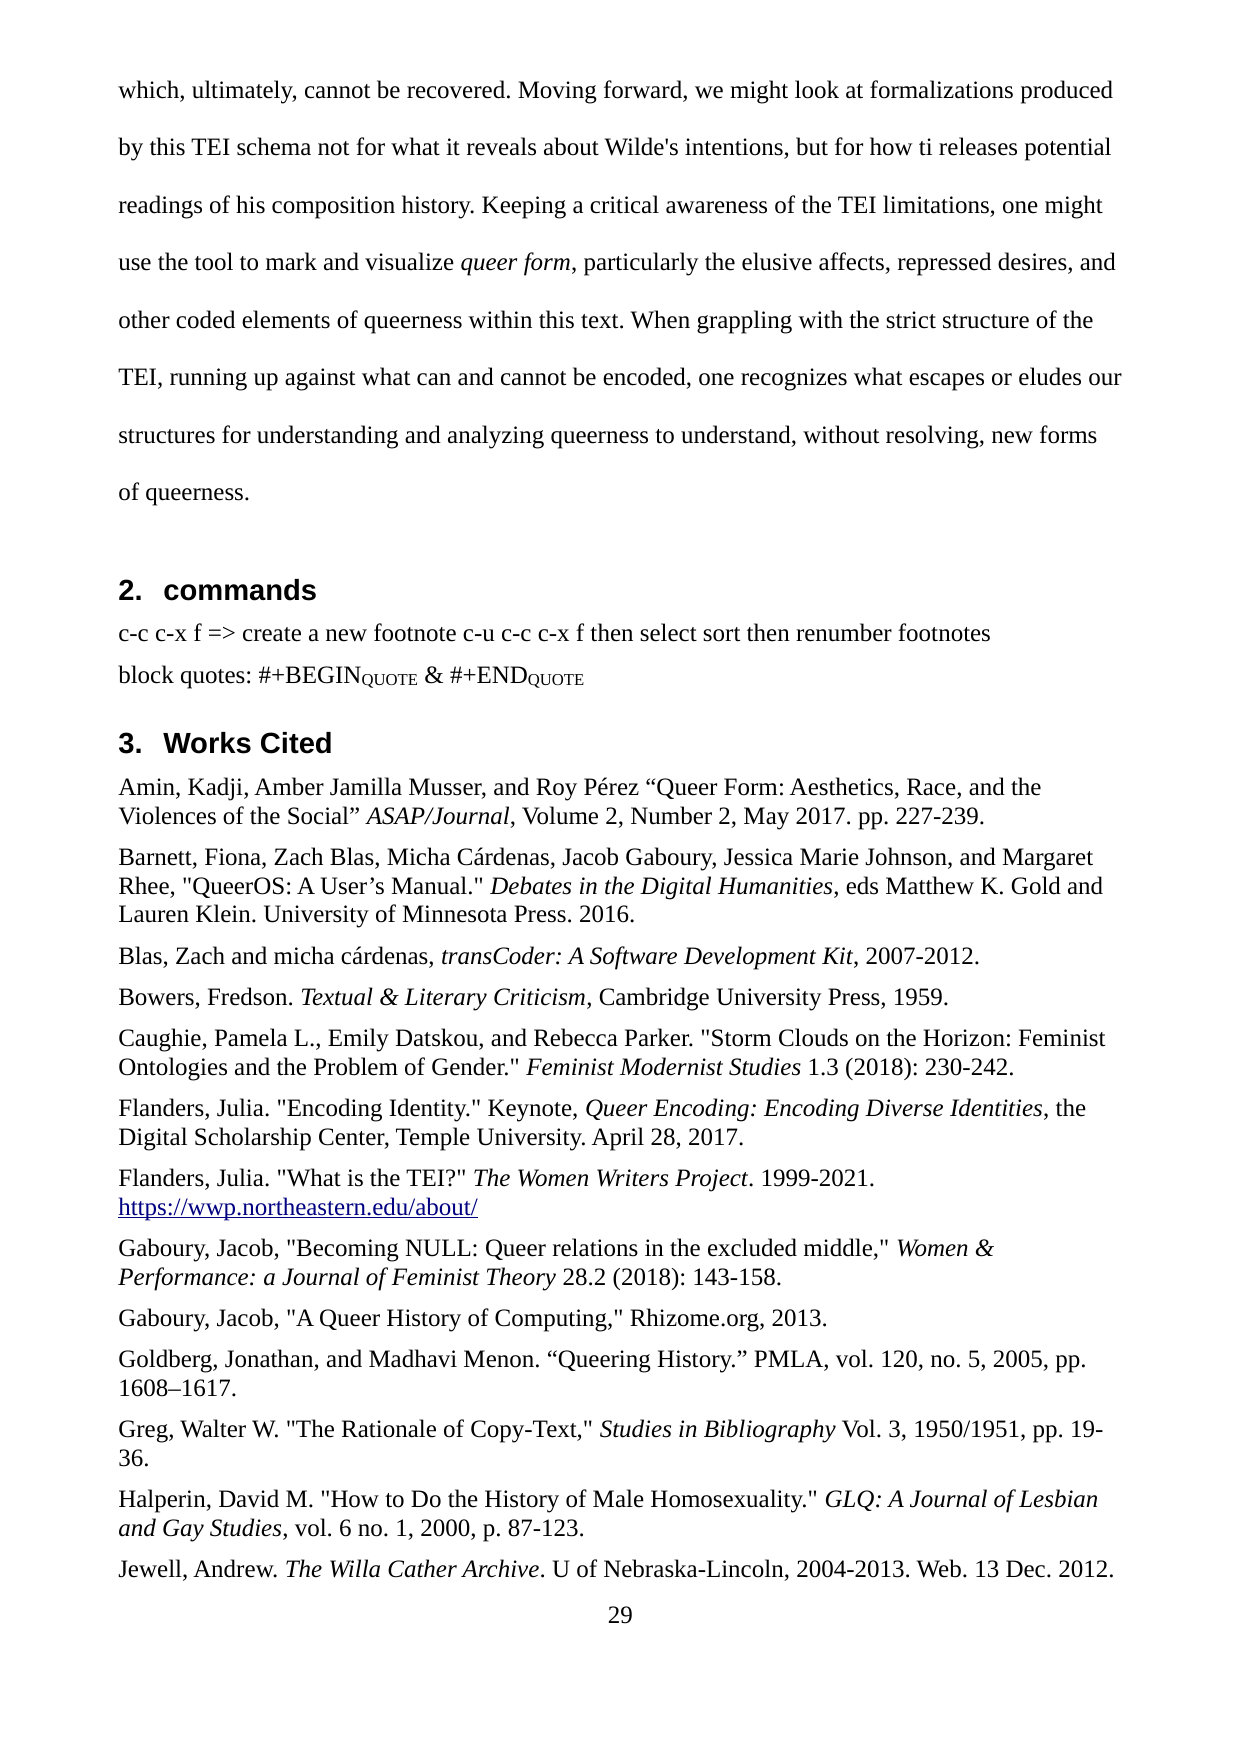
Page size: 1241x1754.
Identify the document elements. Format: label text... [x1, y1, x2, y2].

text Goldberg, Jonathan, and Madhavi Menon. “Queering History.” PMLA, vol. 120, no. 5, 2005, pp. 1608–1617. [118, 1344, 1122, 1402]
text Jewell, Andrew. The Willa Cather Archive. U of Nebraska-Lincoln, 2004-2013. Web. 13 Dec. 2012. [118, 1554, 1122, 1583]
text Bowers, Fredson. Textual & Literary Criticism, Cambridge University Press, 1959. [118, 982, 1122, 1011]
text Greg, Walter W. "The Rationale of Copy-Text," Studies in Bibliography Vol. 3, 1950/1951, pp. 19-36. [118, 1414, 1122, 1472]
text Blas, Zach and micha cárdenas, transCoder: A Software Development Kit, 2007-2012. [118, 941, 1122, 969]
text c-c c-x f => create a new footnote c-u c-c c-x f then select sort then renumber footnotes [118, 618, 1122, 647]
text Flanders, Julia. "Encoding Identity." Keynote, Queer Encoding: Encoding Diverse Identities, the Digital Scholarship Center, Temple University. April 28, 2017. [118, 1093, 1122, 1151]
text Halperin, David M. "How to Do the History of Male Homosexuality." GLQ: A Journal of Lesbian and Gay Studies, vol. 6 no. 1, 2000, p. 87-123. [118, 1484, 1122, 1542]
text Amin, Kadji, Amber Jamilla Musser, and Roy Pérez “Queer Form: Aesthetics, Race, and the Violences of the Social” ASAP/Journal, Volume 2, Number 2, May 2017. pp. 227-239. [118, 772, 1122, 829]
text Flanders, Julia. "What is the TEI?" The Women Writers Project. 1999-2021. https://wwp.northeastern.edu/about/ [118, 1163, 1122, 1221]
subtitle commands [118, 572, 1122, 606]
subtitle Works Cited [118, 726, 1122, 759]
text Gaboury, Jacob, "Becoming NULL: Queer relations in the excluded middle," Women & Performance: a Journal of Feminist Theory 28.2 (2018): 143-158. [118, 1233, 1122, 1291]
text Barnett, Fiona, Zach Blas, Micha Cárdenas, Jacob Gaboury, Jessica Marie Johnson, and Margaret Rhee, "QueerOS: A User’s Manual." Debates in the Digital Humanities, eds Matthew K. Gold and Lauren Klein. University of Minnesota Press. 2016. [118, 842, 1122, 928]
text Gaboury, Jacob, "A Queer History of Computing," Rhizome.org, 2013. [118, 1303, 1122, 1332]
text block quotes: #+BEGINQUOTE & #+ENDQUOTE [118, 660, 1122, 688]
text which, ultimately, cannot be recovered. Moving forward, we might look at formalizations produced by this TEI schema not for what it reveals about Wilde's intentions, but for how ti releases potential readings of his composition history. Keeping a critical awareness of the TEI limitations, one might use the tool to mark and visualize queer form, particularly the elusive affects, repressed desires, and other coded elements of queerness within this text. When grappling with the strict structure of the TEI, running up against what can and cannot be encoded, one recognizes what escapes or eludes our structures for understanding and analyzing queerness to understand, without resolving, new forms of queerness. [118, 75, 1122, 506]
text Caughie, Pamela L., Emily Datskou, and Rebecca Parker. "Storm Clouds on the Horizon: Feminist Ontologies and the Problem of Gender." Feminist Modernist Studies 1.3 (2018): 230-242. [118, 1023, 1122, 1081]
